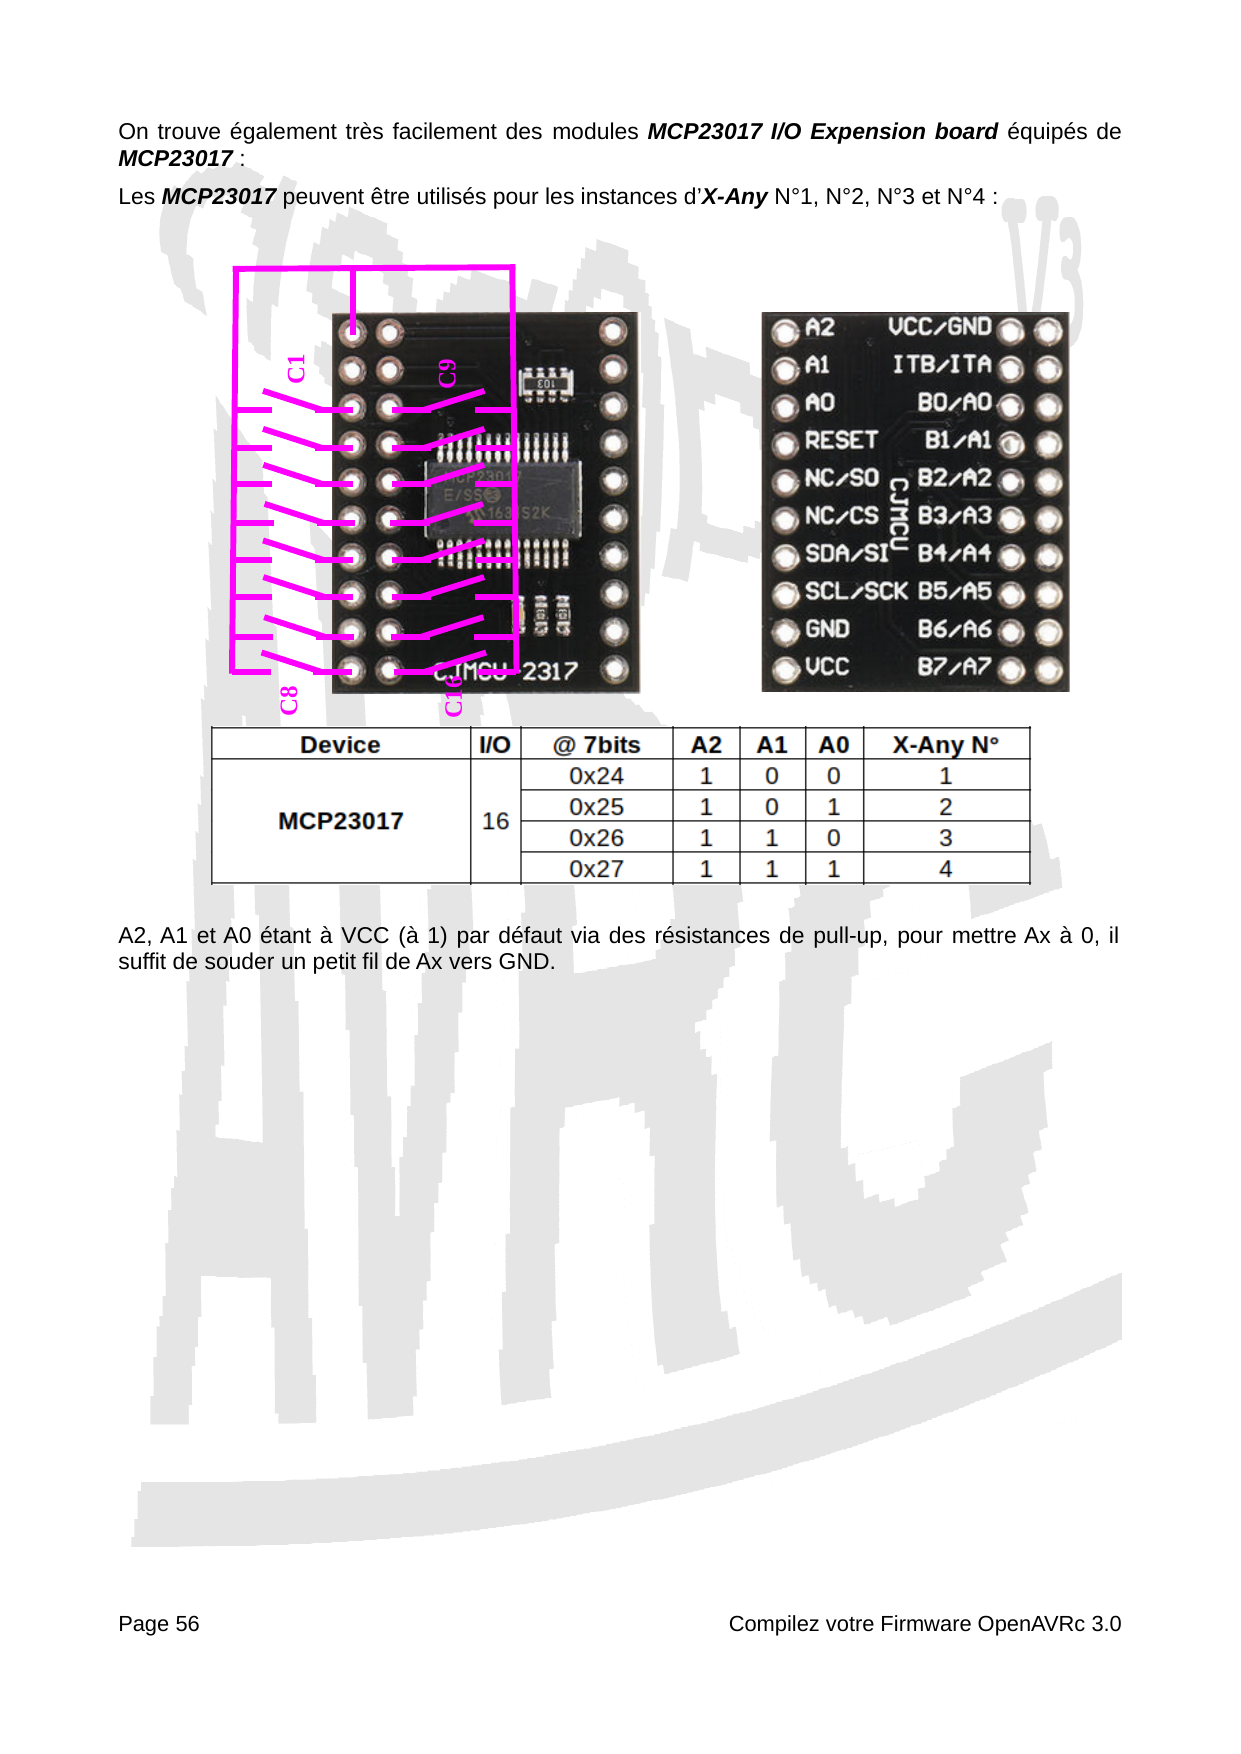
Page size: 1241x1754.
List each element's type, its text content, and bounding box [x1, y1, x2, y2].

text On trouve également très facilement des modules MCP23017 I/O Expension board équipés de MCP23017 : [118, 118, 1122, 171]
text A2, A1 et A0 étant à VCC (à 1) par défaut via des résistances de pull-up, pour mettre Ax à 0, il suffit de souder un petit fil de Ax vers GND. [118, 922, 1122, 974]
picture [761, 312, 1070, 692]
picture [210, 726, 1032, 885]
text Les MCP23017 peuvent être utilisés pour les instances d’X-Any N°1, N°2, N°3 et N°4 : [118, 183, 1122, 210]
picture [332, 312, 642, 694]
